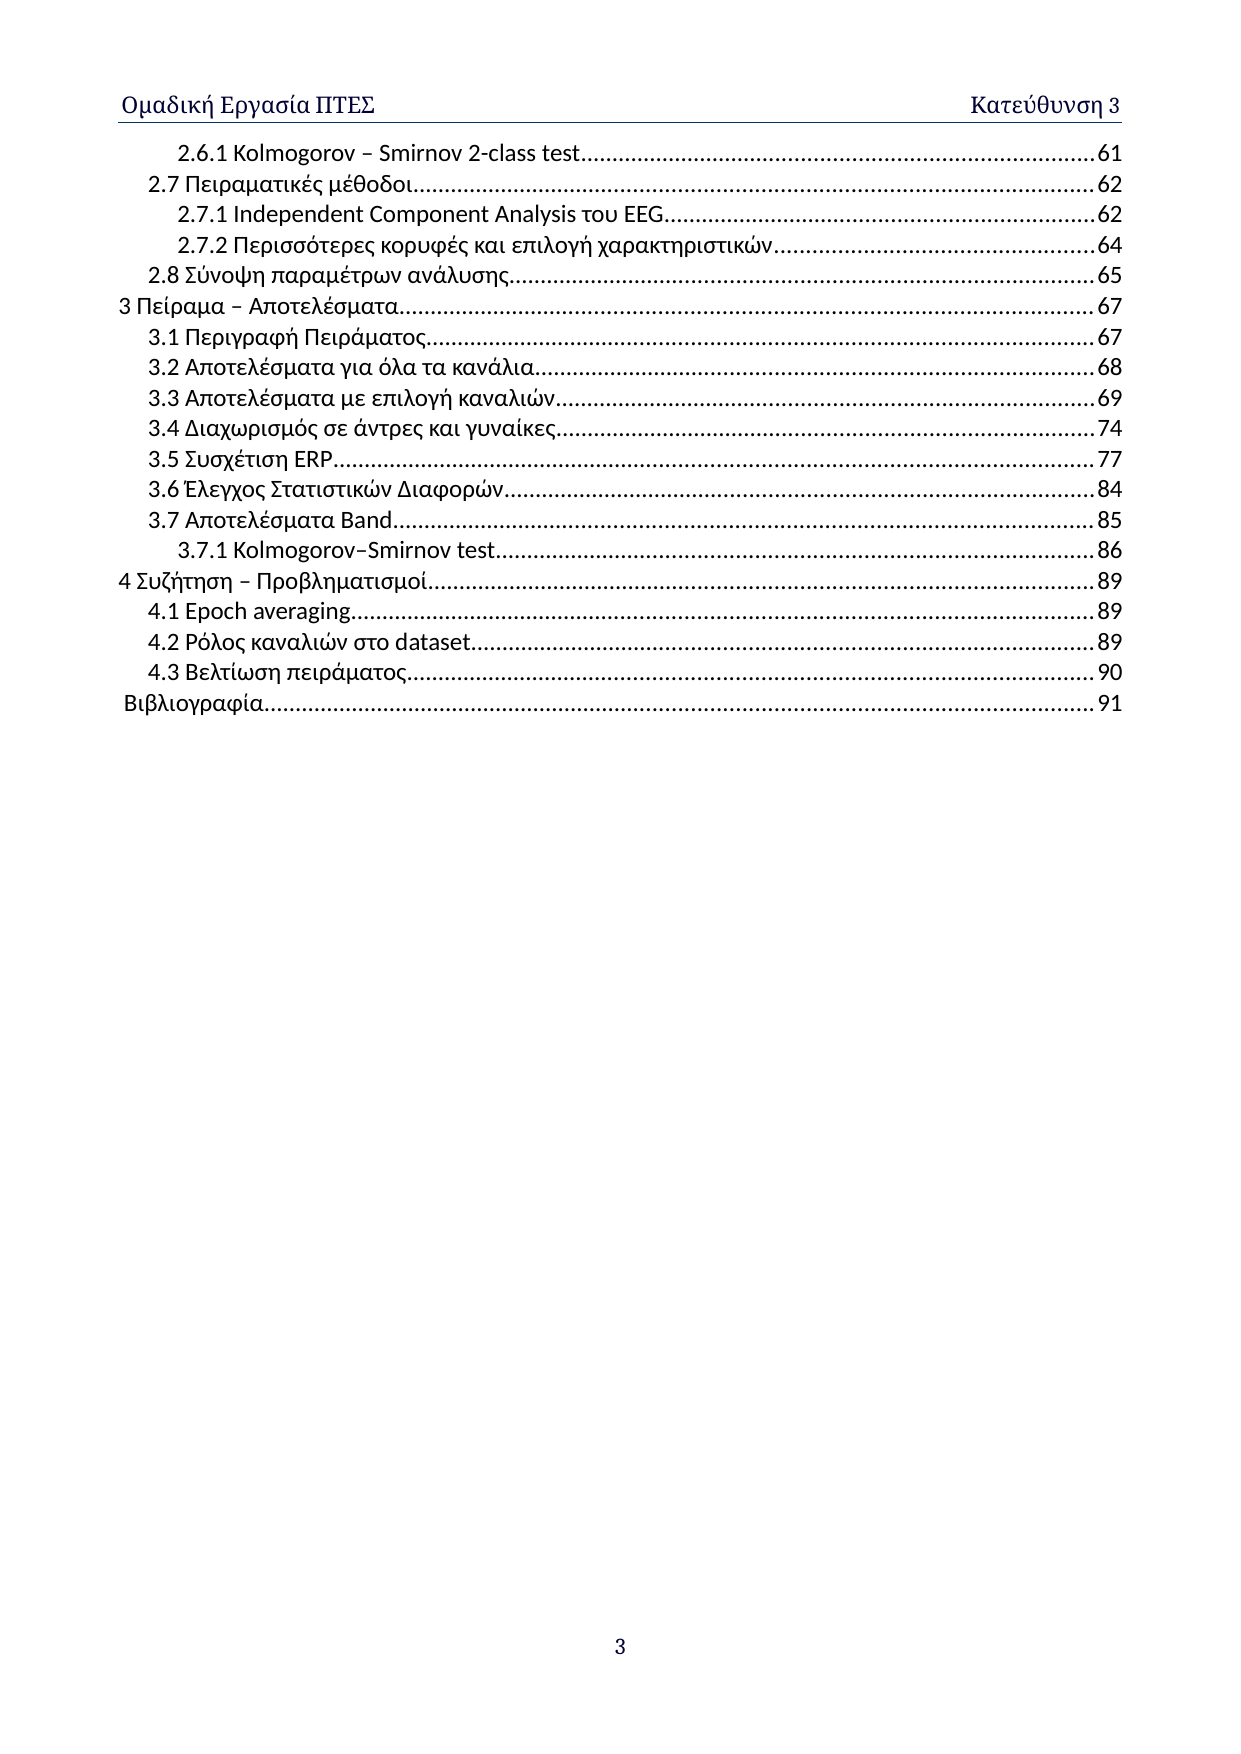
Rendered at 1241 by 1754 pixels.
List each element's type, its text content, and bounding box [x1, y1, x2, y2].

text 4.2 Ρόλος καναλιών στο dataset 89 [148, 626, 1122, 656]
text 3.4 Διαχωρισμός σε άντρες και γυναίκες 74 [148, 412, 1122, 443]
text 2.8 Σύνοψη παραμέτρων ανάλυσης 65 [148, 259, 1122, 290]
text 2.7.1 Independent Component Analysis του EEG 62 [177, 198, 1122, 229]
text 4.1 Epoch averaging 89 [148, 595, 1122, 626]
text 3.2 Αποτελέσματα για όλα τα κανάλια 68 [148, 351, 1122, 382]
text 3.1 Περιγραφή Πειράματος 67 [148, 321, 1122, 351]
text 3.3 Αποτελέσματα με επιλογή καναλιών 69 [148, 382, 1122, 412]
text 3 Πείραμα – Αποτελέσματα 67 [118, 290, 1122, 321]
text 3.5 Συσχέτιση ERP 77 [148, 443, 1122, 473]
text 2.7.2 Περισσότερες κορυφές και επιλογή χαρακτηριστικών 64 [177, 229, 1122, 259]
text Βιβλιογραφία 91 [118, 687, 1122, 717]
text 2.6.1 Kolmogorov – Smirnov 2-class test 61 [177, 137, 1122, 168]
text 3.6 Έλεγχος Στατιστικών Διαφορών 84 [148, 473, 1122, 504]
text 4 Συζήτηση – Προβληματισμοί 89 [118, 565, 1122, 595]
text 3.7 Αποτελέσματα Band 85 [148, 504, 1122, 534]
text 3.7.1 Kolmogorov–Smirnov test 86 [177, 534, 1122, 565]
text 4.3 Βελτίωση πειράματος 90 [148, 656, 1122, 687]
text 2.7 Πειραματικές μέθοδοι 62 [148, 168, 1122, 198]
